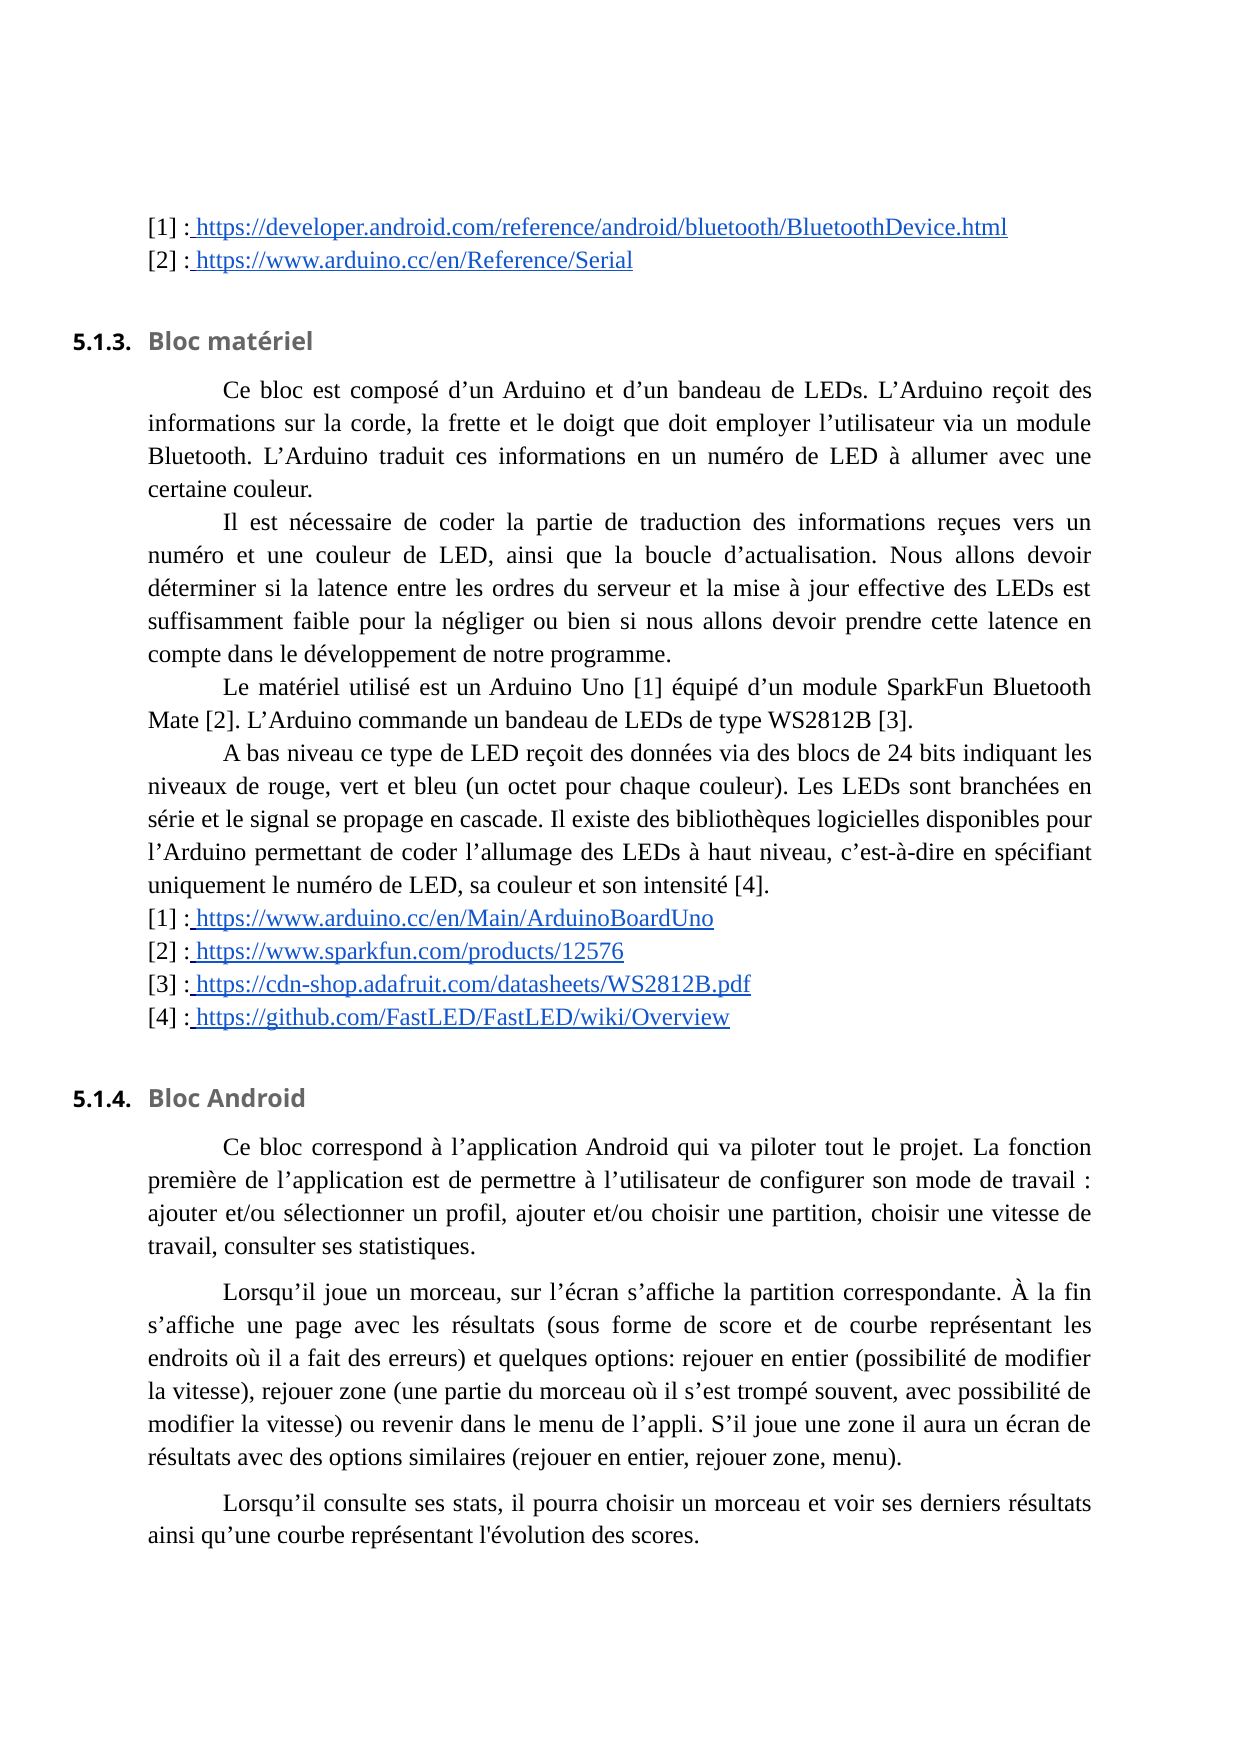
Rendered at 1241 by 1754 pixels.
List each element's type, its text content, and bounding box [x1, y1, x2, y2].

text [4] : https://github.com/FastLED/FastLED/wiki/Overview [148, 1002, 1093, 1031]
text [1] : https://developer.android.com/reference/android/bluetooth/BluetoothDevice.html [148, 212, 1093, 241]
text Ce bloc est composé d’un Arduino et d’un bandeau de LEDs. L’Arduino reçoit des informations sur la corde, la frette et le doigt que doit employer l’utilisateur via un module Bluetooth. L’Arduino traduit ces informations en un numéro de LED à allumer avec une certaine couleur. [148, 375, 1093, 503]
text Lorsqu’il consulte ses stats, il pourra choisir un morceau et voir ses derniers résultats ainsi qu’une courbe représentant l'évolution des scores. [148, 1488, 1093, 1549]
text Lorsqu’il joue un morceau, sur l’écran s’affiche la partition correspondante. À la fin s’affiche une page avec les résultats (sous forme de score et de courbe représentant les endroits où il a fait des erreurs) et quelques options: rejouer en entier (possibilité de modifier la vitesse), rejouer zone (une partie du morceau où il s’est trompé souvent, avec possibilité de modifier la vitesse) ou revenir dans le menu de l’appli. S’il joue une zone il aura un écran de résultats avec des options similaires (rejouer en entier, rejouer zone, menu). [148, 1277, 1093, 1471]
text [2] : https://www.arduino.cc/en/Reference/Serial [148, 245, 1093, 273]
text [1] : https://www.arduino.cc/en/Main/ArduinoBoardUno [148, 903, 1093, 932]
text [3] : https://cdn-shop.adafruit.com/datasheets/WS2812B.pdf [148, 969, 1093, 998]
subtitle Bloc Android [73, 1081, 1093, 1115]
text Ce bloc correspond à l’application Android qui va piloter tout le projet. La fonction première de l’application est de permettre à l’utilisateur de configurer son mode de travail : ajouter et/ou sélectionner un profil, ajouter et/ou choisir une partition, choisir une vitesse de travail, consulter ses statistiques. [148, 1132, 1093, 1260]
text Il est nécessaire de coder la partie de traduction des informations reçues vers un numéro et une couleur de LED, ainsi que la boucle d’actualisation. Nous allons devoir déterminer si la latence entre les ordres du serveur et la mise à jour effective des LEDs est suffisamment faible pour la négliger ou bien si nous allons devoir prendre cette latence en compte dans le développement de notre programme. [148, 507, 1093, 668]
subtitle Bloc matériel [73, 323, 1093, 357]
text [2] : https://www.sparkfun.com/products/12576 [148, 936, 1093, 965]
text A bas niveau ce type de LED reçoit des données via des blocs de 24 bits indiquant les niveaux de rouge, vert et bleu (un octet pour chaque couleur). Les LEDs sont branchées en série et le signal se propage en cascade. Il existe des bibliothèques logicielles disponibles pour l’Arduino permettant de coder l’allumage des LEDs à haut niveau, c’est-à-dire en spécifiant uniquement le numéro de LED, sa couleur et son intensité [4]. [148, 738, 1093, 899]
text Le matériel utilisé est un Arduino Uno [1] équipé d’un module SparkFun Bluetooth Mate [2]. L’Arduino commande un bandeau de LEDs de type WS2812B [3]. [148, 672, 1093, 734]
